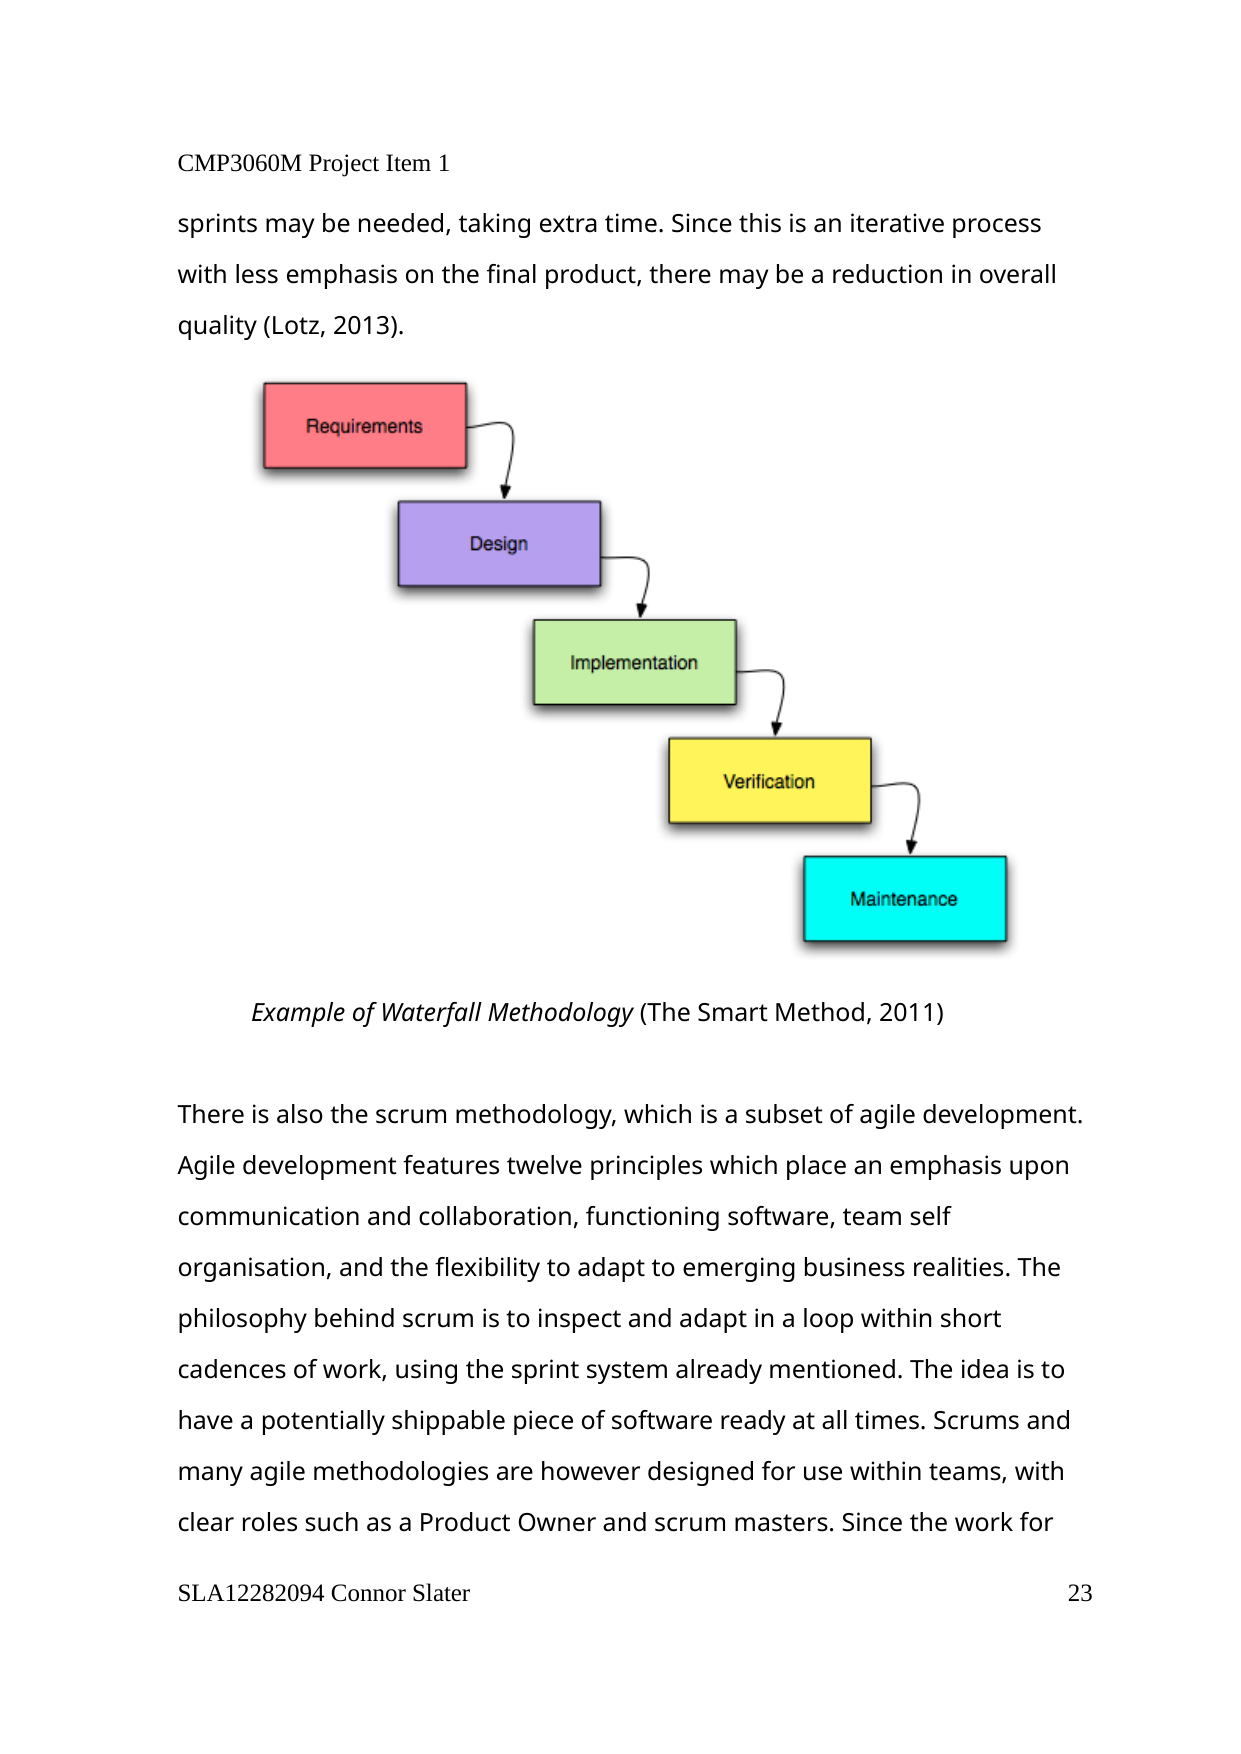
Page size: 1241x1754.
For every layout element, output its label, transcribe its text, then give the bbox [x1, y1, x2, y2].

picture [232, 358, 1038, 978]
text There is also the scrum methodology, which is a subset of agile development. Agile development features twelve principles which place an emphasis upon communication and collaboration, functioning software, team self organisation, and the flexibility to adapt to emerging business realities. The philosophy behind scrum is to inspect and adapt in a loop within short cadences of work, using the sprint system already mentioned. The idea is to have a potentially shippable piece of software ready at all times. Scrums and many agile methodologies are however designed for use within teams, with clear roles such as a Product Owner and scrum masters. Since the work for [177, 1097, 1093, 1539]
text Example of Waterfall Methodology (The Smart Method, 2011) [177, 359, 1093, 1029]
text sprints may be needed, taking extra time. Since this is an iterative process with less emphasis on the final product, there may be a reduction in overall quality (Lotz, 2013). [177, 206, 1093, 342]
